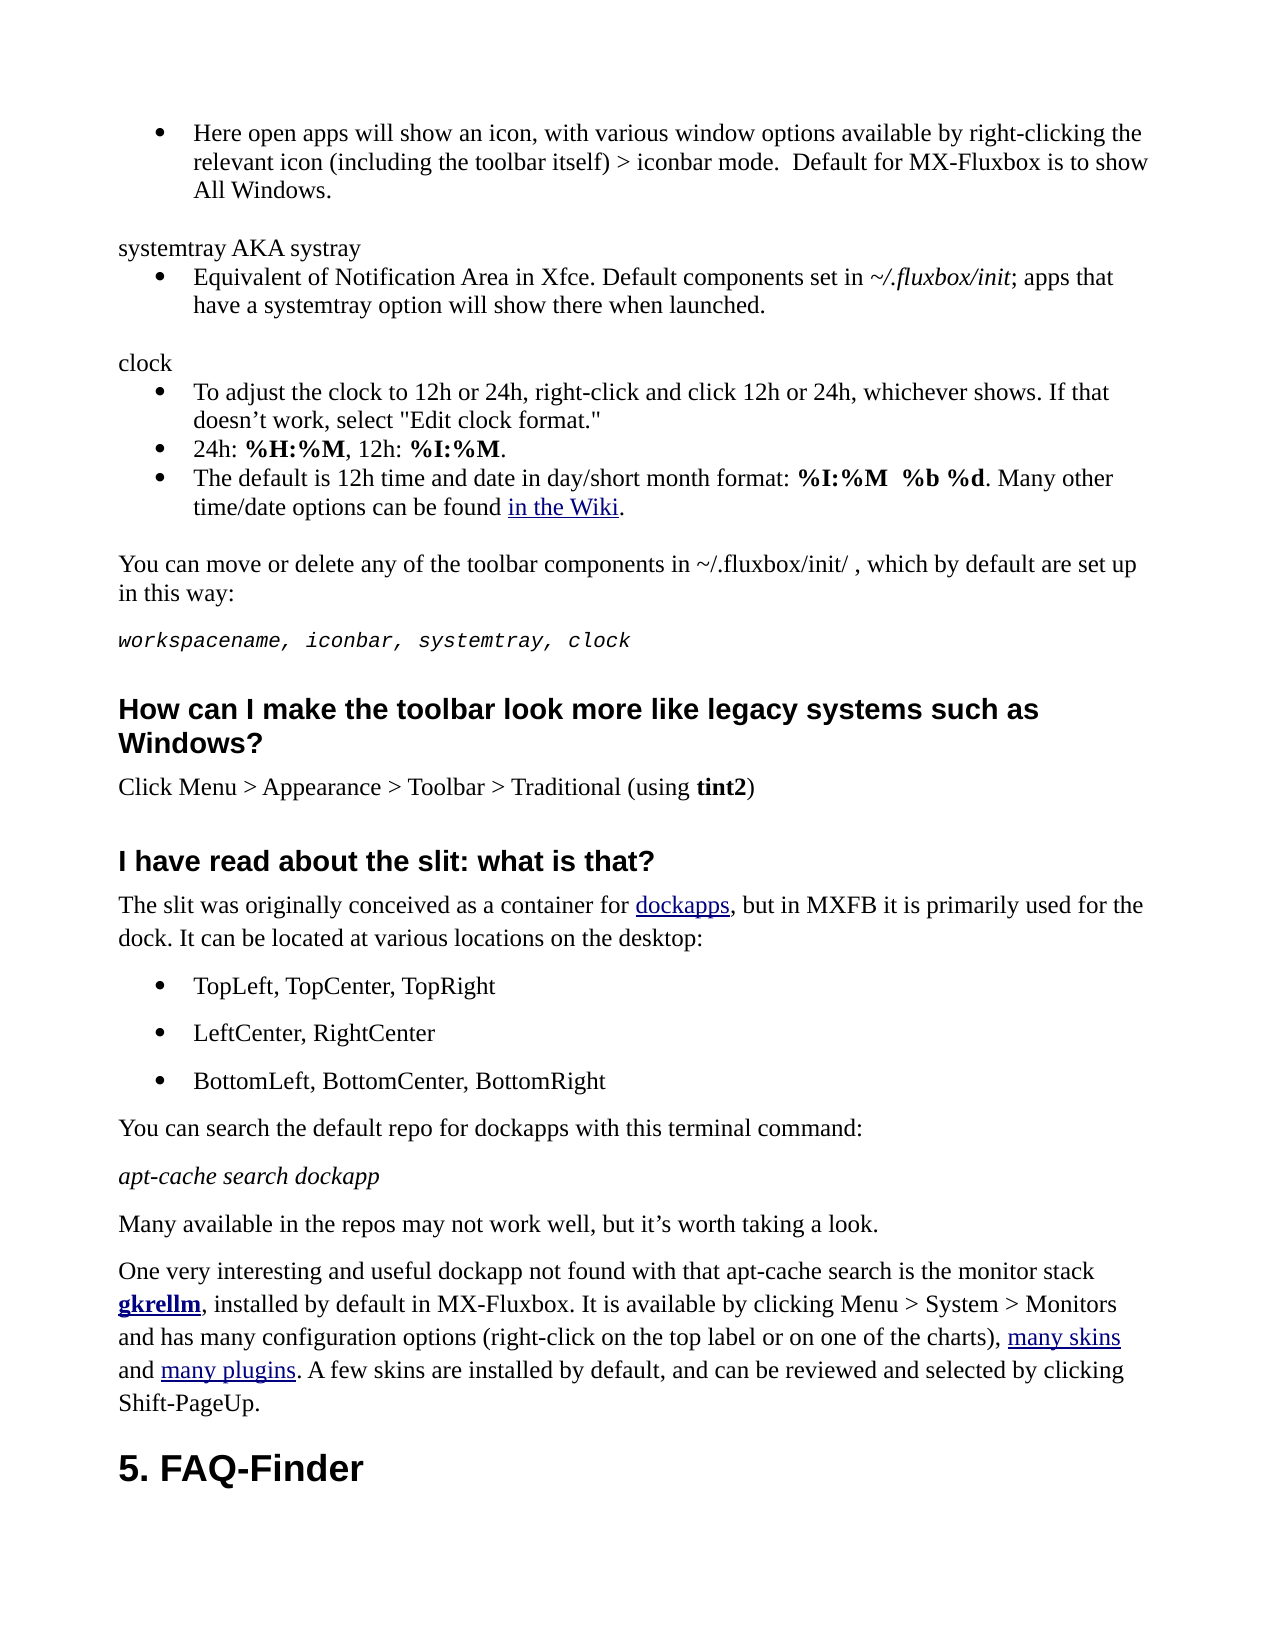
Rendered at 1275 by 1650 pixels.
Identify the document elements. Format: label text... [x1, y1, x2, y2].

text Click Menu > Appearance > Toolbar > Traditional (using tint2) [118, 772, 1157, 801]
list LeftCenter, RightCenter [156, 1018, 1157, 1047]
text You can search the default repo for dockapps with this terminal command: [118, 1113, 1157, 1142]
list Here open apps will show an icon, with various window options available by right-clicking the relevant icon (including the toolbar itself) > iconbar mode. Default for MX-Fluxbox is to show All Windows. [156, 118, 1157, 204]
list TopLeft, TopCenter, TopRight [156, 971, 1157, 999]
list To adjust the clock to 12h or 24h, right-click and click 12h or 24h, whichever shows. If that doesn’t work, select "Edit clock format." [156, 377, 1157, 434]
text Many available in the repos may not work well, but it’s worth taking a look. [118, 1209, 1157, 1237]
text clock [118, 348, 1157, 377]
list Equivalent of Notification Area in Xfce. Default components set in ~/.fluxbox/init; apps that have a systemtray option will show there when launched. [156, 262, 1157, 319]
text apt-cache search dockapp [118, 1161, 1157, 1190]
subtitle I have read about the slit: what is that? [118, 844, 1157, 878]
subtitle 5. FAQ-Finder [118, 1446, 1157, 1489]
list BottomLeft, BottomCenter, BottomRight [156, 1066, 1157, 1095]
text You can move or delete any of the toolbar components in ~/.fluxbox/init/ , which by default are set up in this way: [118, 549, 1157, 607]
list The default is 12h time and date in day/short month format: %I:%M %b %d. Many other time/date options can be found in the Wiki. [156, 463, 1157, 521]
text The slit was originally conceived as a container for dockapps, but in MXFB it is primarily used for the dock. It can be located at various locations on the desktop: [118, 890, 1157, 952]
list 24h: %H:%M, 12h: %I:%M. [156, 434, 1157, 463]
text workspacename, iconbar, systemtray, clock [118, 631, 1157, 654]
text systemtray AKA systray [118, 233, 1157, 262]
subtitle How can I make the toolbar look more like legacy systems such as Windows? [118, 692, 1157, 759]
text One very interesting and useful dockapp not found with that apt-cache search is the monitor stack gkrellm, installed by default in MX-Fluxbox. It is available by clicking Menu > System > Monitors and has many configuration options (right-click on the top label or on one of the charts), many skins and many plugins. A few skins are installed by default, and can be reviewed and selected by clicking Shift-PageUp. [118, 1256, 1157, 1417]
